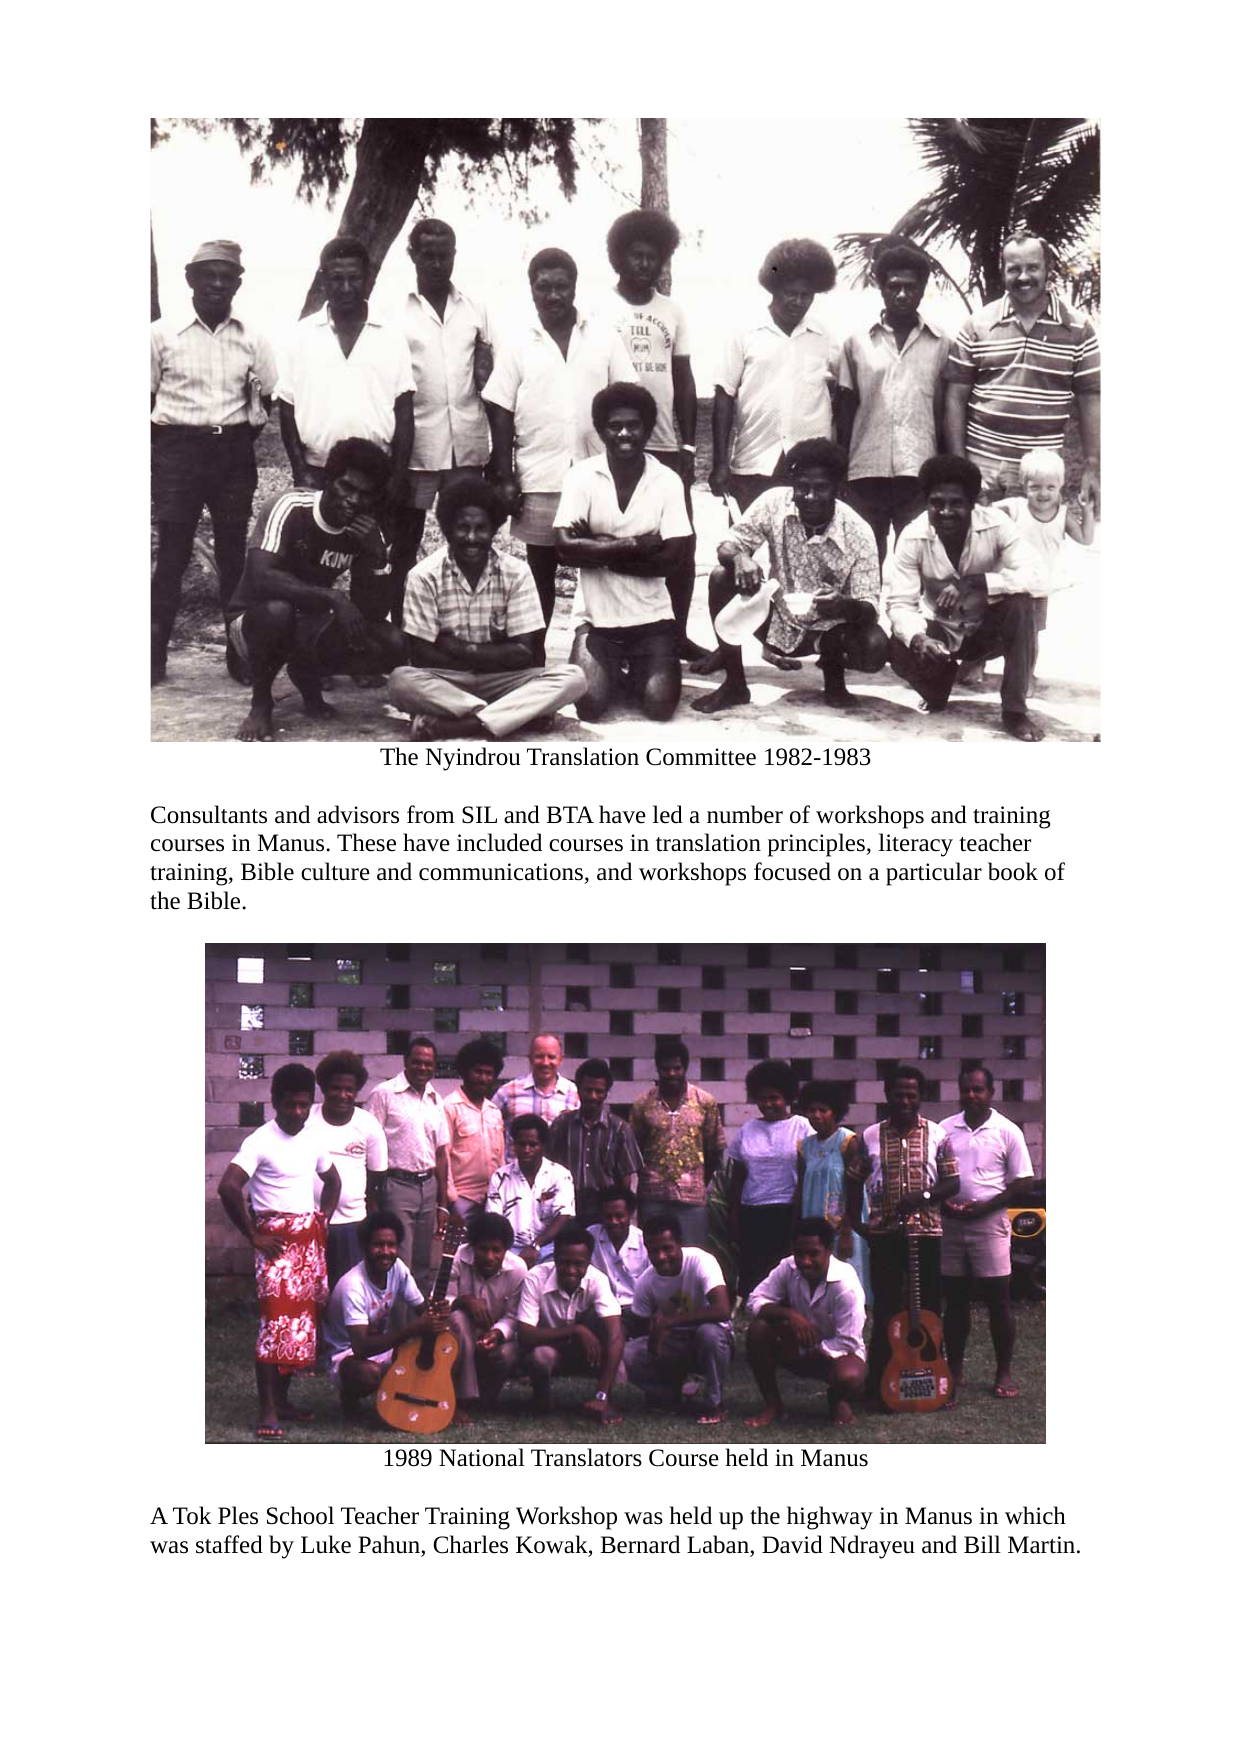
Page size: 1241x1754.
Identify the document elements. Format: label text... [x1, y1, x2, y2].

table_cell The Nyindrou Translation Committee 1982-1983 [138, 742, 1113, 771]
text Consultants and advisors from SIL and BTA have led a number of workshops and training courses in Manus. These have included courses in translation principles, literacy teacher training, Bible culture and communications, and workshops focused on a particular book of the Bible. [150, 800, 1090, 915]
table_header [1101, 119, 1113, 742]
table_header [138, 944, 205, 1443]
table_header [138, 119, 150, 742]
picture [150, 118, 1101, 742]
table_header [1046, 944, 1113, 1443]
picture [205, 943, 1046, 1444]
text A Tok Ples School Teacher Training Workshop was held up the highway in Manus in which was staffed by Luke Pahun, Charles Kowak, Bernard Laban, David Ndrayeu and Bill Martin. [150, 1501, 1090, 1558]
table_cell 1989 National Translators Course held in Manus [138, 1444, 1113, 1472]
